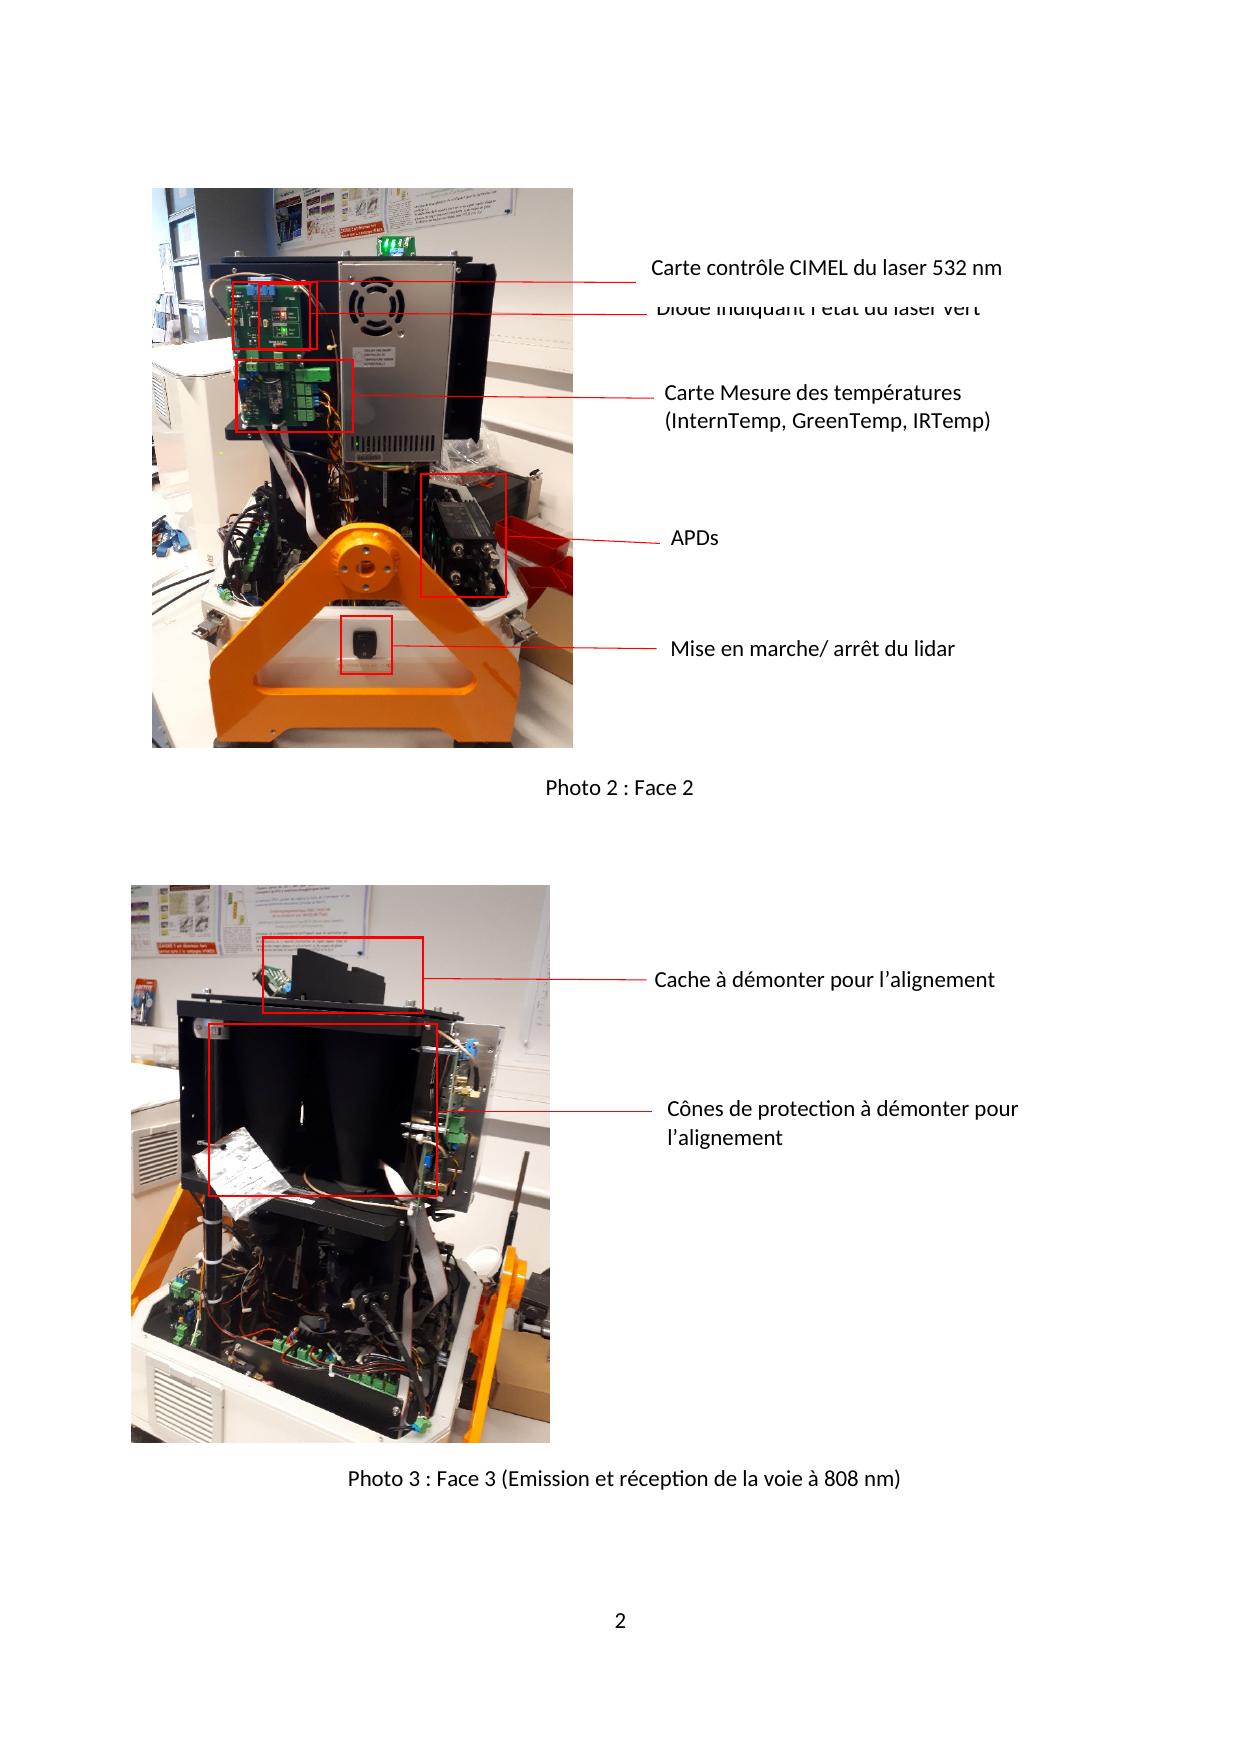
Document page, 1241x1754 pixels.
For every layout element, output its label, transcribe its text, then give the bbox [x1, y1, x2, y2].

text APDs [671, 523, 1078, 551]
text Carte contrôle CIMEL du laser 532 nm [651, 253, 1058, 281]
